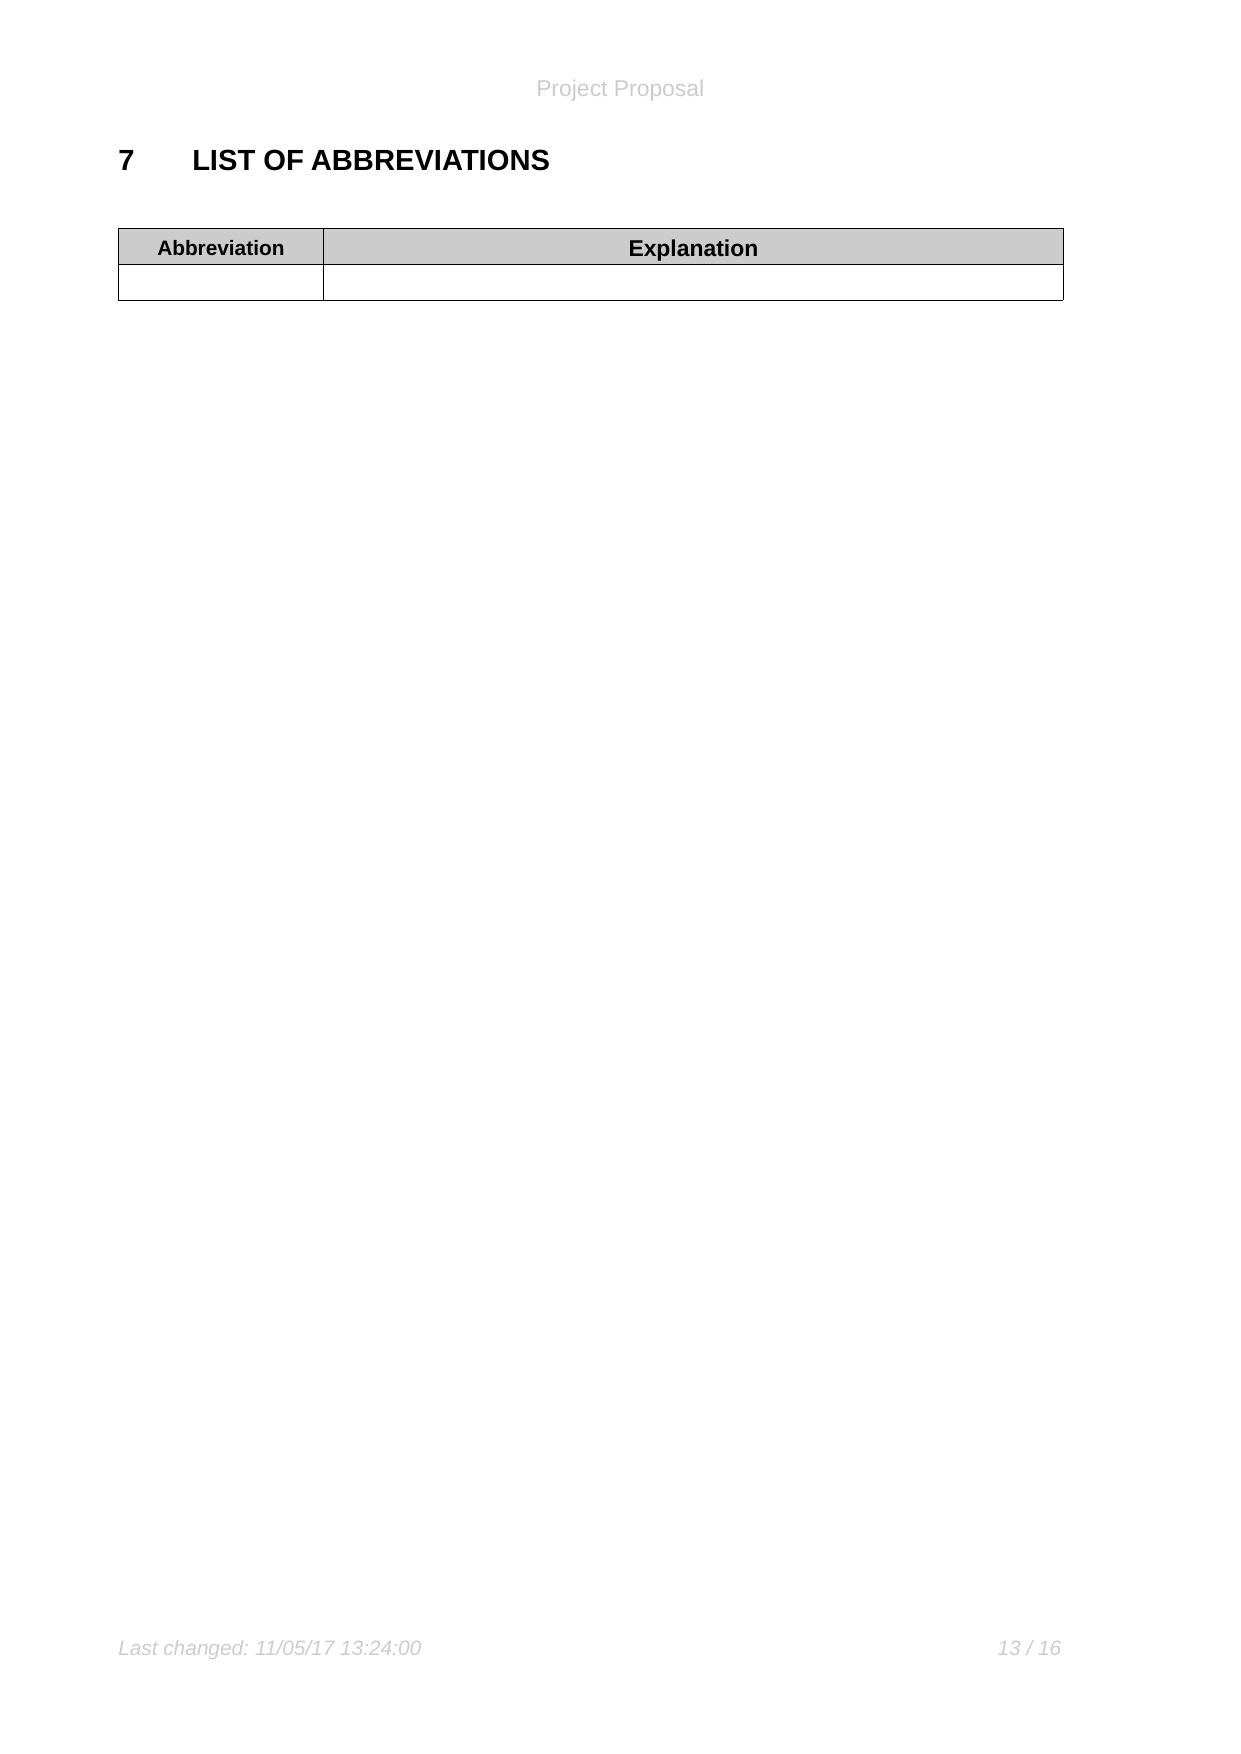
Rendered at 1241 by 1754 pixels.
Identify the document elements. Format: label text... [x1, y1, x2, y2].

table_cell [119, 265, 323, 299]
table_header Abbreviation [119, 229, 323, 264]
table_cell [324, 265, 1063, 299]
table_header Explanation [324, 229, 1063, 264]
subtitle List of Abbreviations [118, 143, 1122, 177]
